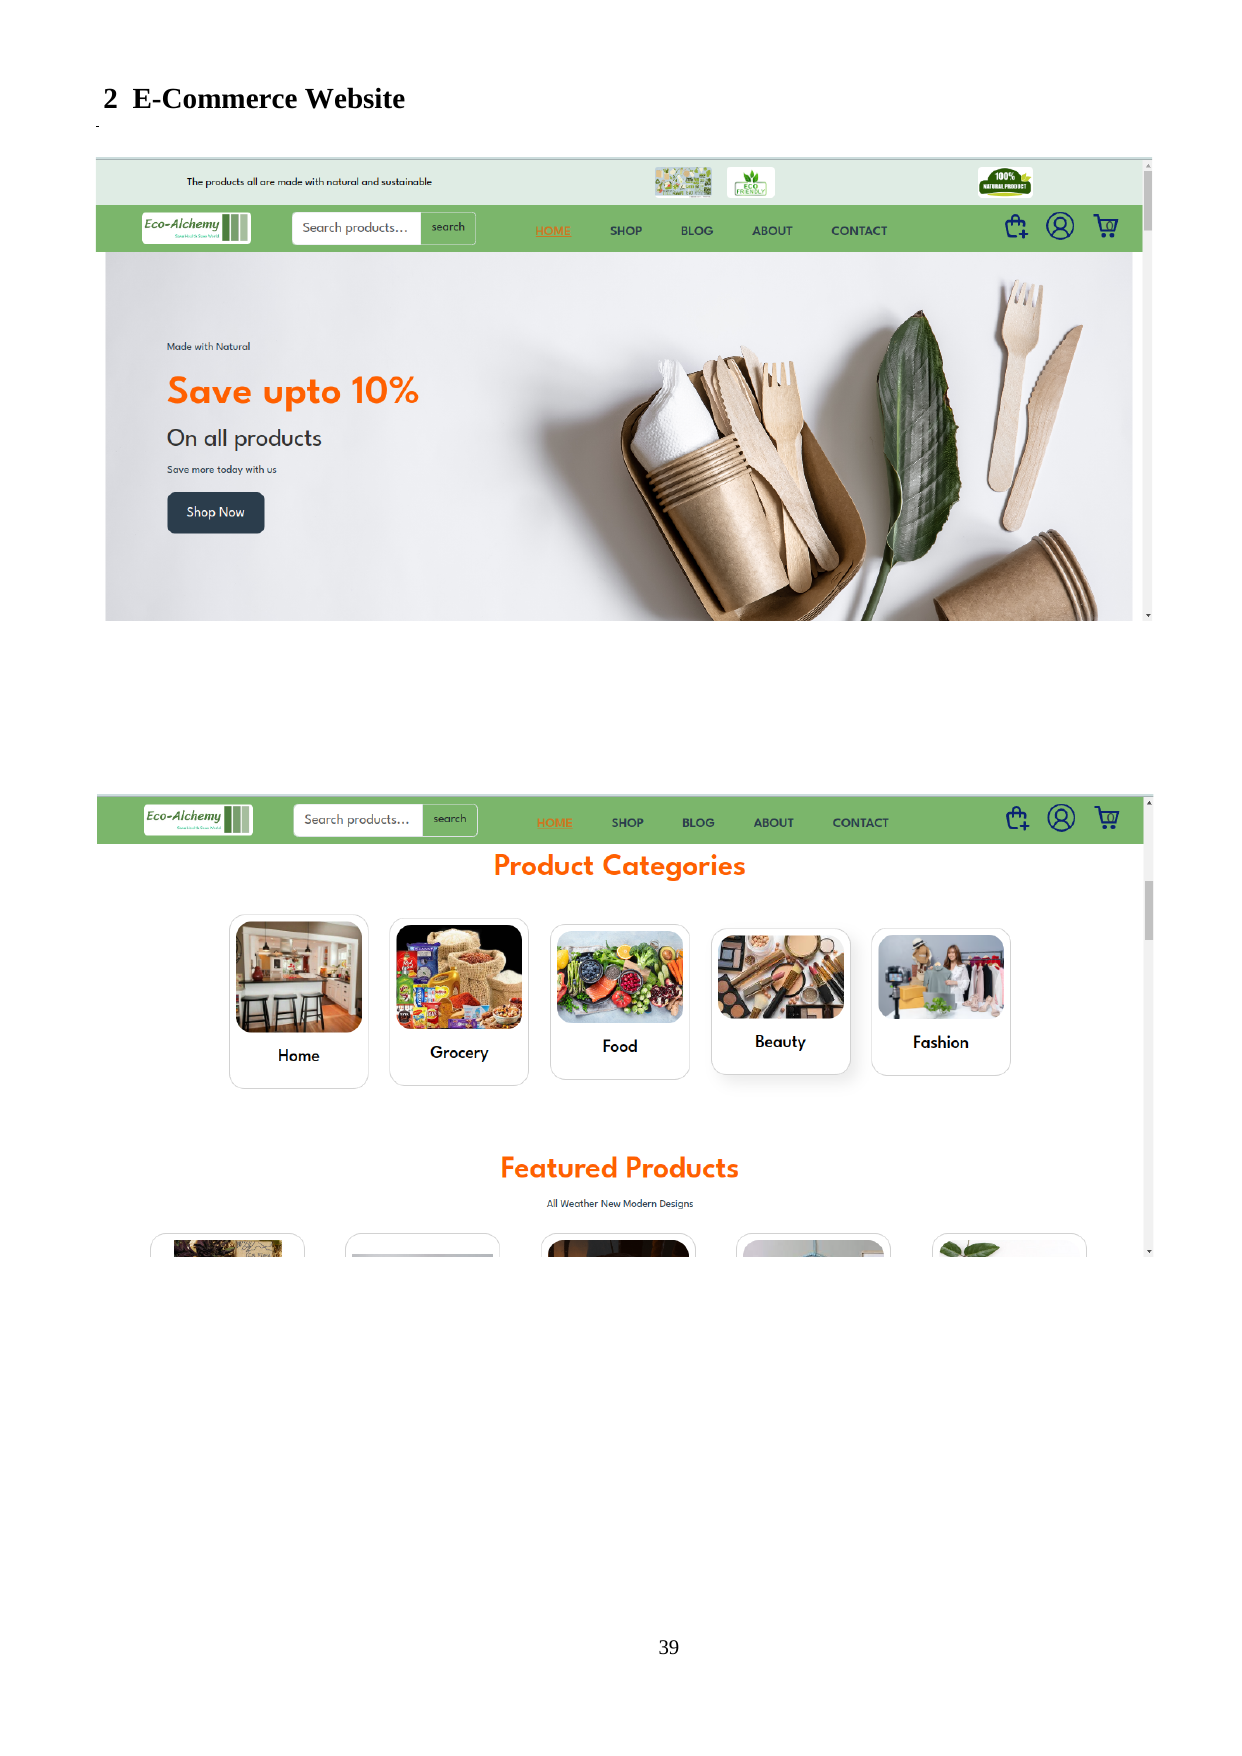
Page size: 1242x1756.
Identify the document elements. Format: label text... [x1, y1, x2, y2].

picture [97, 794, 1154, 1257]
picture [95, 157, 1153, 621]
subtitle 2 E-Commerce Website [96, 81, 1152, 115]
